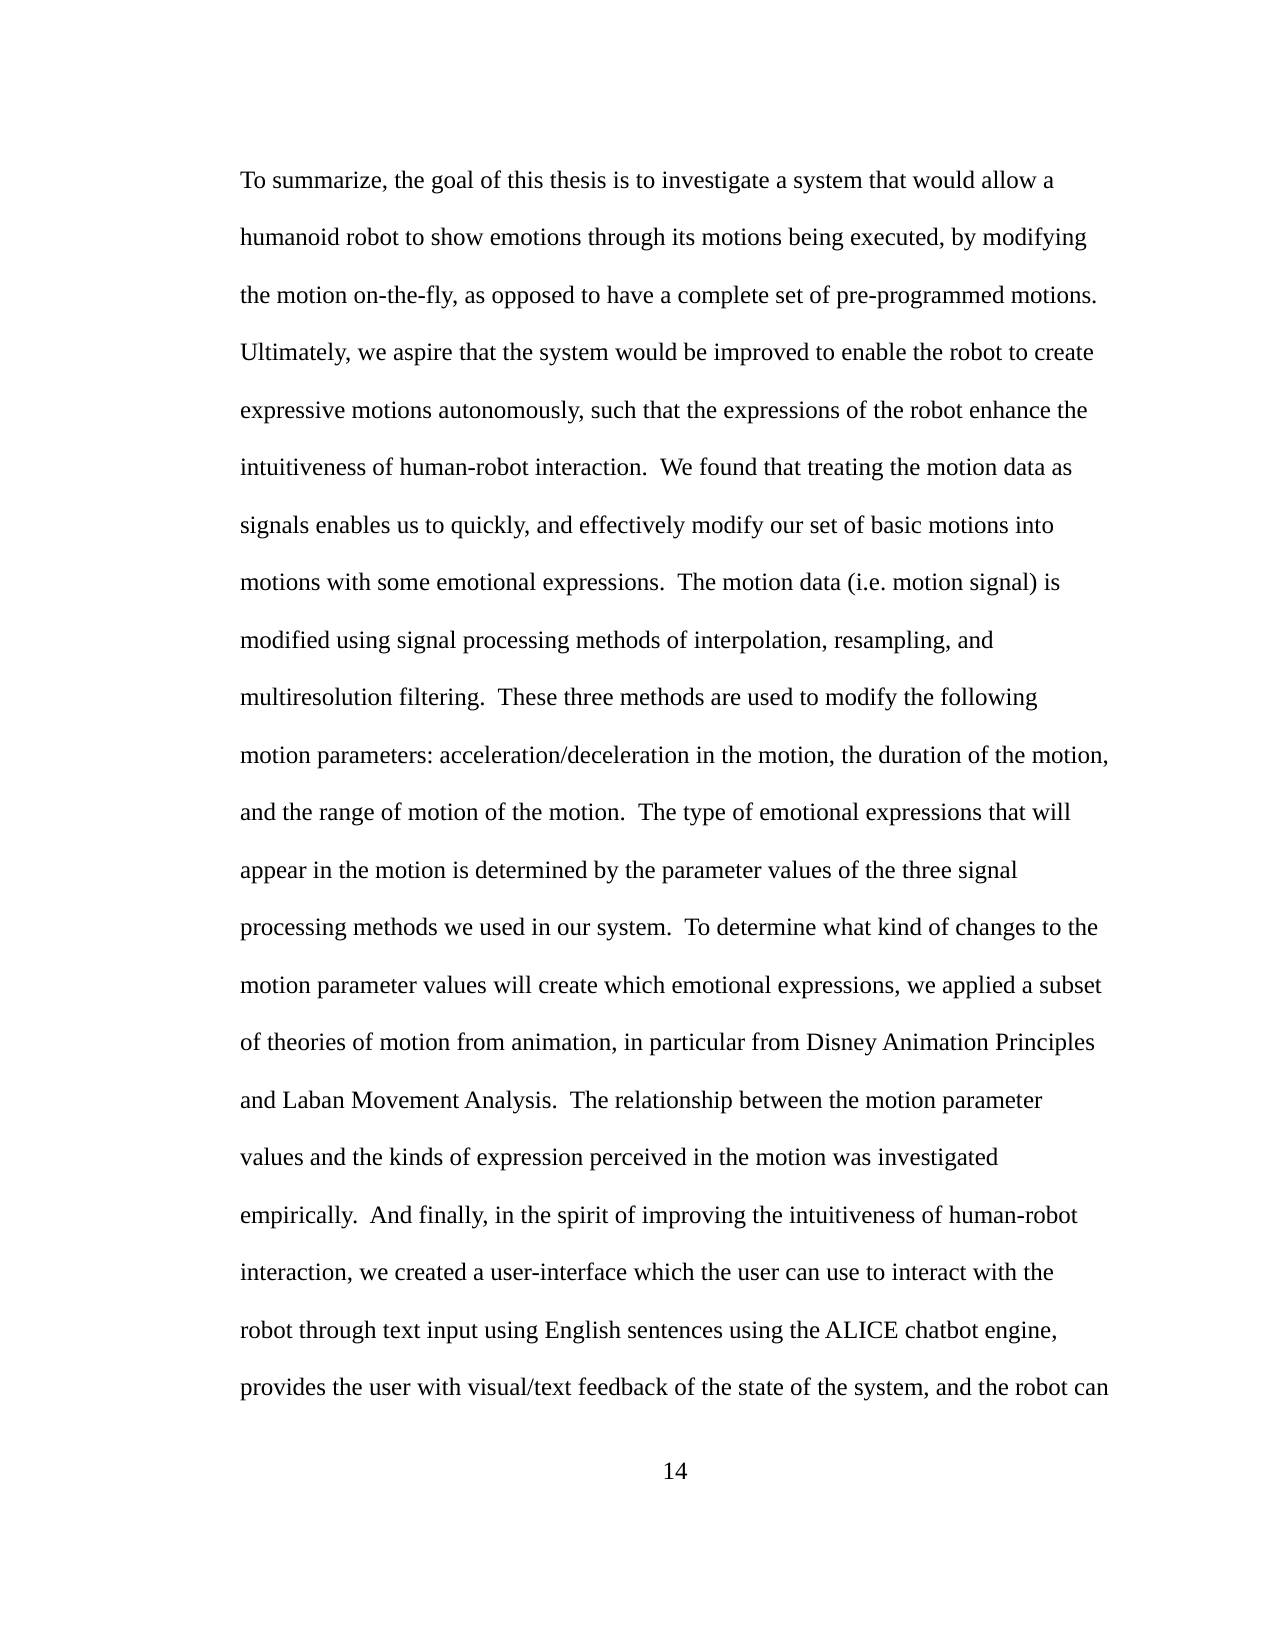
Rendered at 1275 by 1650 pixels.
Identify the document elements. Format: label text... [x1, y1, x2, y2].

text To summarize, the goal of this thesis is to investigate a system that would allow a humanoid robot to show emotions through its motions being executed, by modifying the motion on-the-fly, as opposed to have a complete set of pre-programmed motions. Ultimately, we aspire that the system would be improved to enable the robot to create expressive motions autonomously, such that the expressions of the robot enhance the intuitiveness of human-robot interaction. We found that treating the motion data as signals enables us to quickly, and effectively modify our set of basic motions into motions with some emotional expressions. The motion data (i.e. motion signal) is modified using signal processing methods of interpolation, resampling, and multiresolution filtering. These three methods are used to modify the following motion parameters: acceleration/deceleration in the motion, the duration of the motion, and the range of motion of the motion. The type of emotional expressions that will appear in the motion is determined by the parameter values of the three signal processing methods we used in our system. To determine what kind of changes to the motion parameter values will create which emotional expressions, we applied a subset of theories of motion from animation, in particular from Disney Animation Principles and Laban Movement Analysis. The relationship between the motion parameter values and the kinds of expression perceived in the motion was investigated empirically. And finally, in the spirit of improving the intuitiveness of human-robot interaction, we created a user-interface which the user can use to interact with the robot through text input using English sentences using the ALICE chatbot engine, provides the user with visual/text feedback of the state of the system, and the robot can [240, 165, 1110, 1401]
